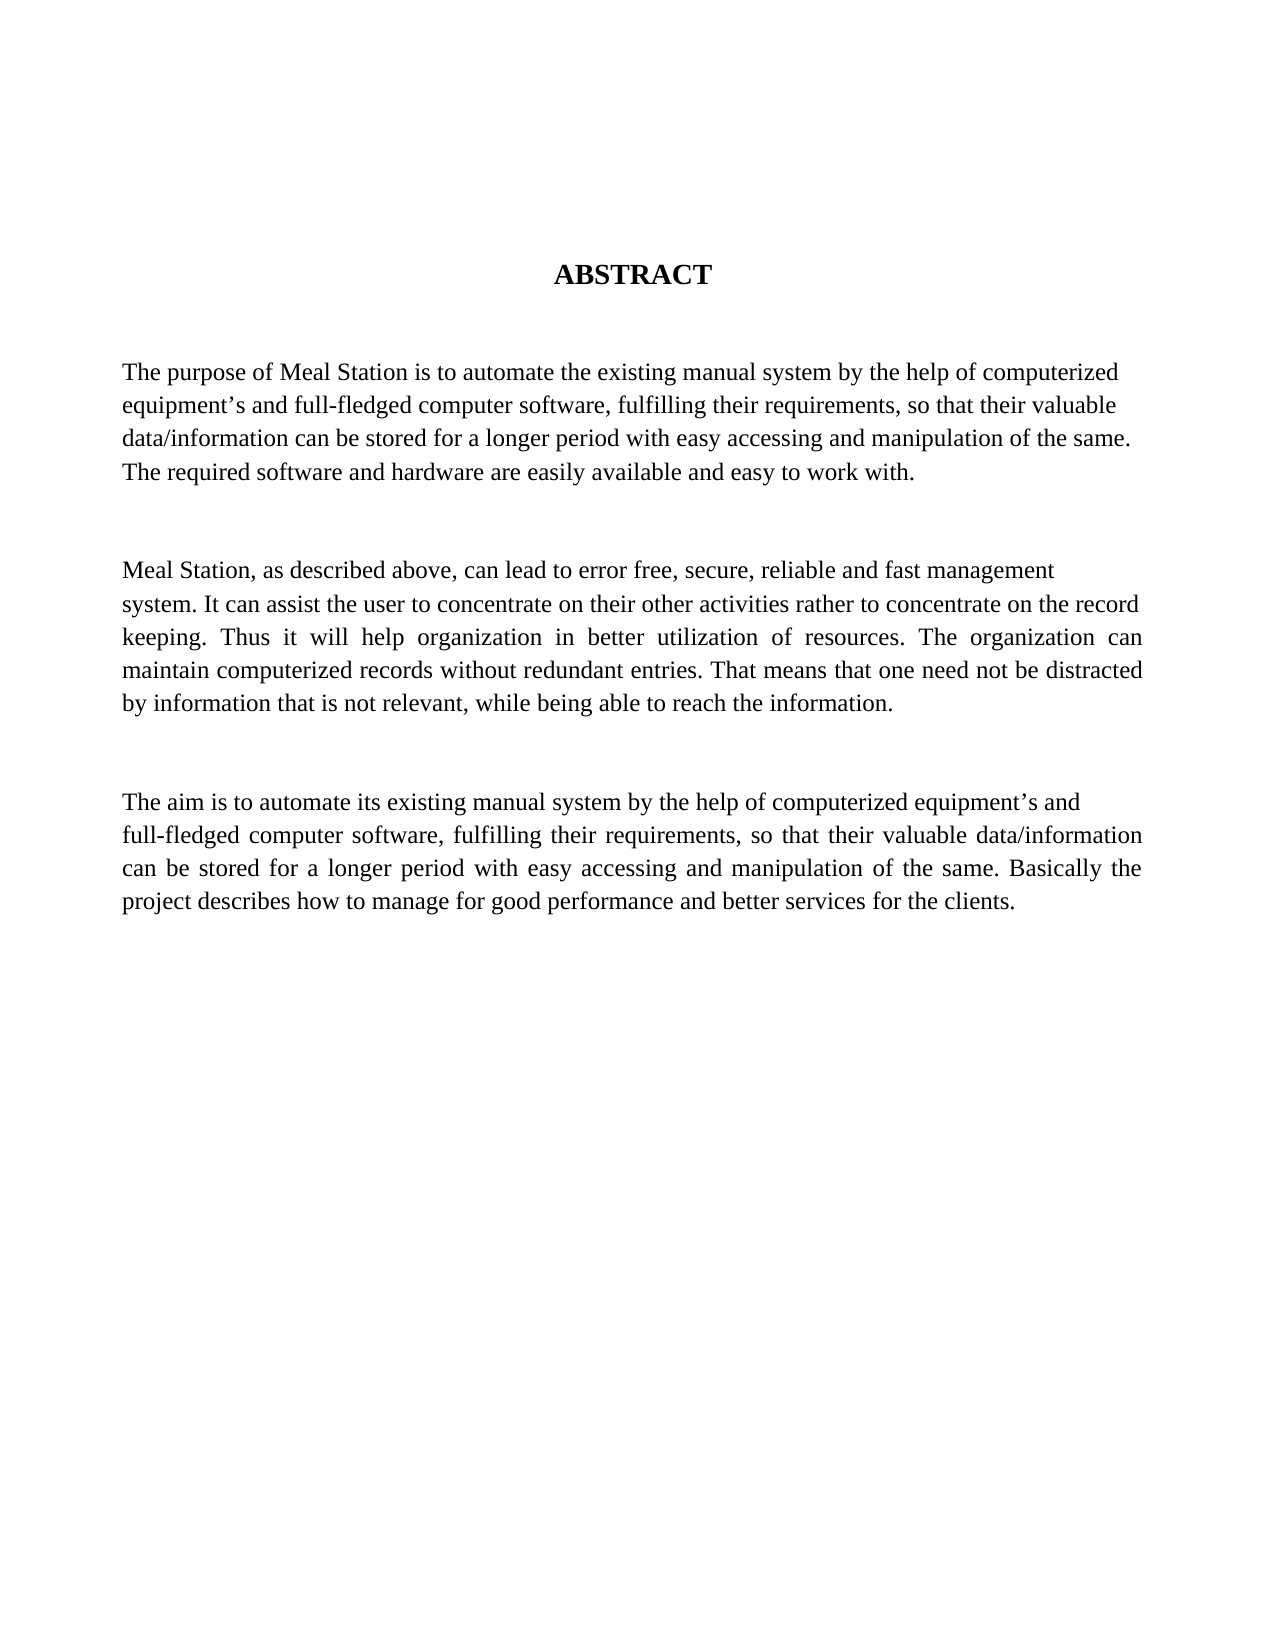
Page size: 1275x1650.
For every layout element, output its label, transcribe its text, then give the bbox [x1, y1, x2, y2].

text system. It can assist the user to concentrate on their other activities rather to concentrate on the record [122, 589, 1144, 617]
text The purpose of Meal Station is to automate the existing manual system by the help of computerized [122, 357, 1144, 386]
text The required software and hardware are easily available and easy to work with. [122, 457, 1144, 485]
text keeping. Thus it will help organization in better utilization of resources. The organization can maintain computerized records without redundant entries. That means that one need not be distracted by information that is not relevant, while being able to reach the information. [122, 622, 1144, 716]
text full-fledged computer software, fulfilling their requirements, so that their valuable data/information can be stored for a longer period with easy accessing and manipulation of the same. Basically the project describes how to manage for good performance and better services for the clients. [122, 820, 1144, 914]
text ABSTRACT [122, 257, 1144, 290]
text Meal Station, as described above, can lead to error free, secure, reliable and fast management [122, 556, 1144, 584]
text The aim is to automate its existing manual system by the help of computerized equipment’s and [122, 787, 1144, 816]
text equipment’s and full-fledged computer software, fulfilling their requirements, so that their valuable [122, 391, 1144, 419]
text data/information can be stored for a longer period with easy accessing and manipulation of the same. [122, 423, 1144, 452]
